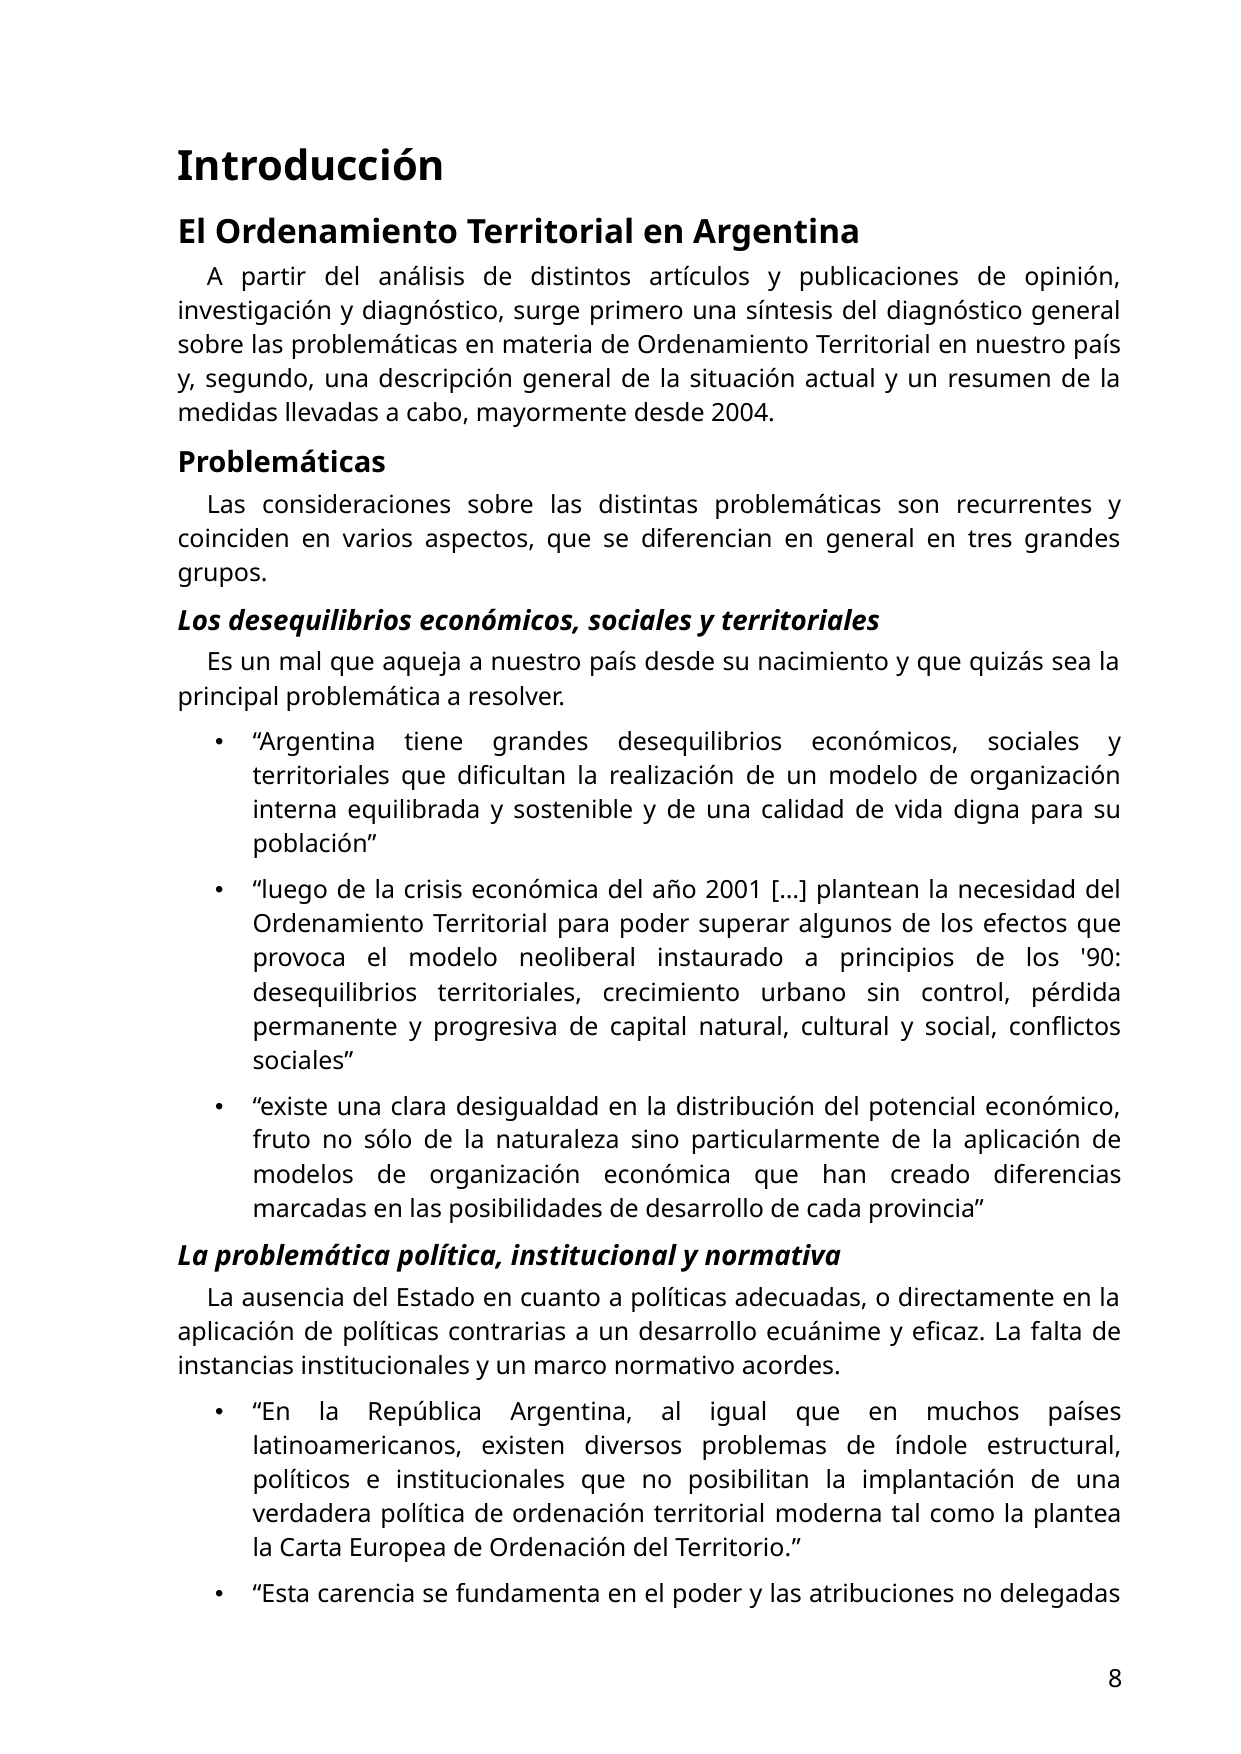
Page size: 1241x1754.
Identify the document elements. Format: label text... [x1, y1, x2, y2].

text A partir del análisis de distintos artículos y publicaciones de opinión, investigación y diagnóstico, surge primero una síntesis del diagnóstico general sobre las problemáticas en materia de Ordenamiento Territorial en nuestro país y, segundo, una descripción general de la situación actual y un resumen de la medidas llevadas a cabo, mayormente desde 2004. [177, 259, 1122, 429]
subtitle Problemáticas [177, 441, 1122, 481]
text Es un mal que aqueja a nuestro país desde su nacimiento y que quizás sea la principal problemática a resolver. [177, 644, 1122, 712]
subtitle El Ordenamiento Territorial en Argentina [177, 207, 1122, 253]
text Las consideraciones sobre las distintas problemáticas son recurrentes y coinciden en varios aspectos, que se diferencian en general en tres grandes grupos. [177, 486, 1122, 589]
text La ausencia del Estado en cuanto a políticas adecuadas, o directamente en la aplicación de políticas contrarias a un desarrollo ecuánime y eficaz. La falta de instancias institucionales y un marco normativo acordes. [177, 1280, 1122, 1382]
list “Esta carencia se fundamenta en el poder y las atribuciones no delegadas [215, 1576, 1122, 1610]
list “existe una clara desigualdad en la distribución del potencial económico, fruto no sólo de la naturaleza sino particularmente de la aplicación de modelos de organización económica que han creado diferencias marcadas en las posibilidades de desarrollo de cada provincia” [215, 1088, 1122, 1224]
list “Argentina tiene grandes desequilibrios económicos, sociales y territoriales que dificultan la realización de un modelo de organización interna equilibrada y sostenible y de una calidad de vida digna para su población” [215, 724, 1122, 860]
list “luego de la crisis económica del año 2001 […] plantean la necesidad del Ordenamiento Territorial para poder superar algunos de los efectos que provoca el modelo neoliberal instaurado a principios de los '90: desequilibrios territoriales, crecimiento urbano sin control, pérdida permanente y progresiva de capital natural, cultural y social, conflictos sociales” [215, 872, 1122, 1076]
subtitle Los desequilibrios económicos, sociales y territoriales [177, 600, 1122, 638]
subtitle La problemática política, institucional y normativa [177, 1236, 1122, 1274]
list “En la República Argentina, al igual que en muchos países latinoamericanos, existen diversos problemas de índole estructural, políticos e institucionales que no posibilitan la implantación de una verdadera política de ordenación territorial moderna tal como la plantea la Carta Europea de Ordenación del Territorio.” [215, 1394, 1122, 1564]
subtitle Introducción [177, 136, 1122, 193]
